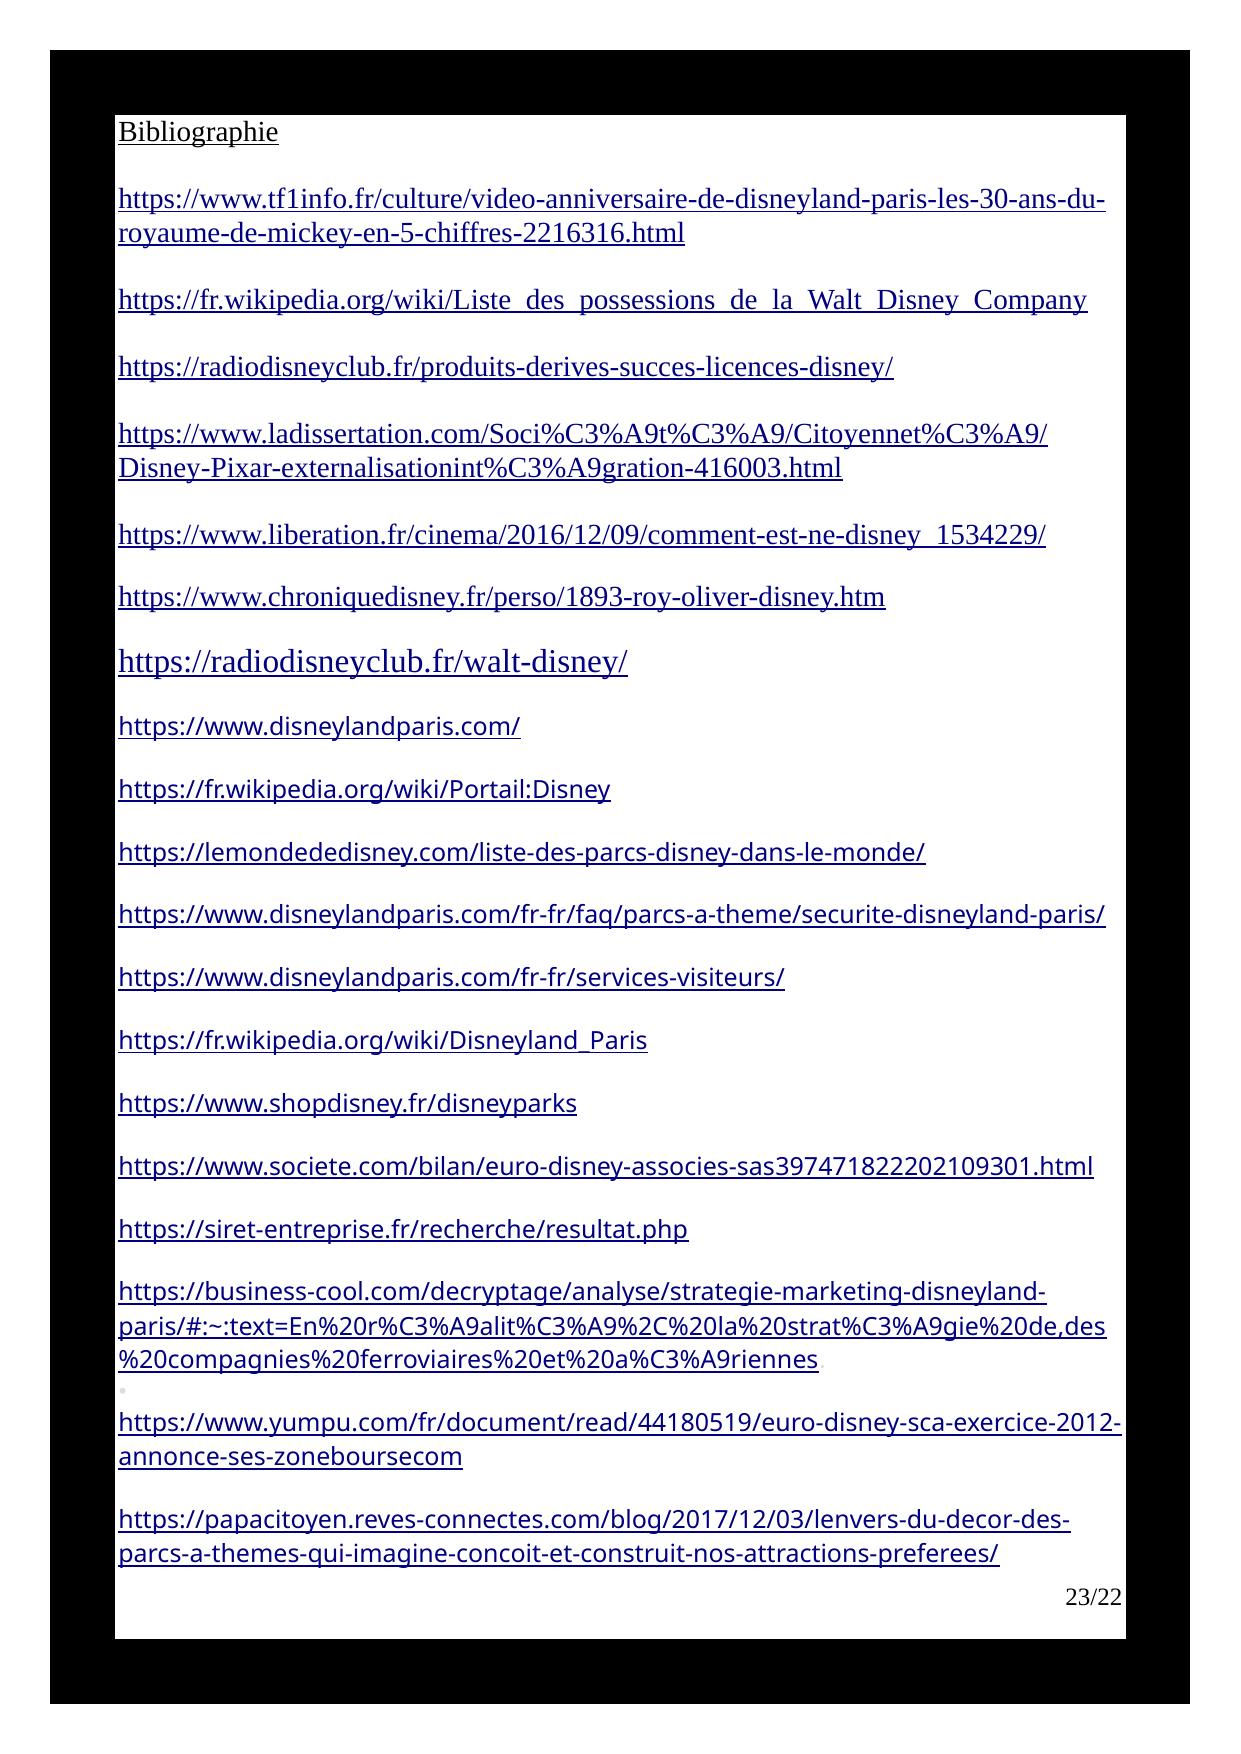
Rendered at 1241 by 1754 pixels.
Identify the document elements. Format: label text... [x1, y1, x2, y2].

text https://fr.wikipedia.org/wiki/Liste_des_possessions_de_la_Walt_Disney_Company [118, 282, 1122, 316]
text https://business-cool.com/decryptage/analyse/strategie-marketing-disneyland-paris/#:~:text=En%20r%C3%A9alit%C3%A9%2C%20la%20strat%C3%A9gie%20de,des%20compagnies%20ferroviaires%20et%20a%C3%A9riennes. • [118, 1274, 1122, 1405]
text https://fr.wikipedia.org/wiki/Portail:Disney [118, 772, 1122, 806]
text https://www.chroniquedisney.fr/perso/1893-roy-oliver-disney.htm [118, 579, 1122, 613]
text https://lemondededisney.com/liste-des-parcs-disney-dans-le-monde/ [118, 834, 1122, 868]
text https://www.liberation.fr/cinema/2016/12/09/comment-est-ne-disney_1534229/ [118, 517, 1122, 551]
text https://www.disneylandparis.com/ [118, 709, 1122, 743]
text https://fr.wikipedia.org/wiki/Disneyland_Paris [118, 1023, 1122, 1057]
text https://radiodisneyclub.fr/walt-disney/ [118, 642, 1122, 680]
text https://www.shopdisney.fr/disneyparks [118, 1086, 1122, 1120]
text annonce-ses-zoneboursecom [118, 1436, 1122, 1473]
text https://www.disneylandparis.com/fr-fr/faq/parcs-a-theme/securite-disneyland-paris/ [118, 897, 1122, 931]
text https://www.disneylandparis.com/fr-fr/services-visiteurs/ [118, 960, 1122, 994]
text https://www.tf1info.fr/culture/video-anniversaire-de-disneyland-paris-les-30-ans-du-royaume-de-mickey-en-5-chiffres-2216316.html [118, 182, 1122, 249]
text https://papacitoyen.reves-connectes.com/blog/2017/12/03/lenvers-du-decor-des-parcs-a-themes-qui-imagine-concoit-et-construit-nos-attractions-preferees/ [118, 1502, 1122, 1570]
text https://www.societe.com/bilan/euro-disney-associes-sas397471822202109301.html [118, 1148, 1122, 1182]
text https://www.yumpu.com/fr/document/read/44180519/euro-disney-sca-exercice-2012- [118, 1405, 1122, 1434]
text https://siret-entreprise.fr/recherche/resultat.php [118, 1211, 1122, 1245]
text https://radiodisneyclub.fr/produits-derives-succes-licences-disney/ [118, 349, 1122, 383]
text Bibliographie [118, 115, 1122, 148]
text https://www.ladissertation.com/Soci%C3%A9t%C3%A9/Citoyennet%C3%A9/Disney-Pixar-externalisationint%C3%A9gration-416003.html [118, 416, 1122, 483]
